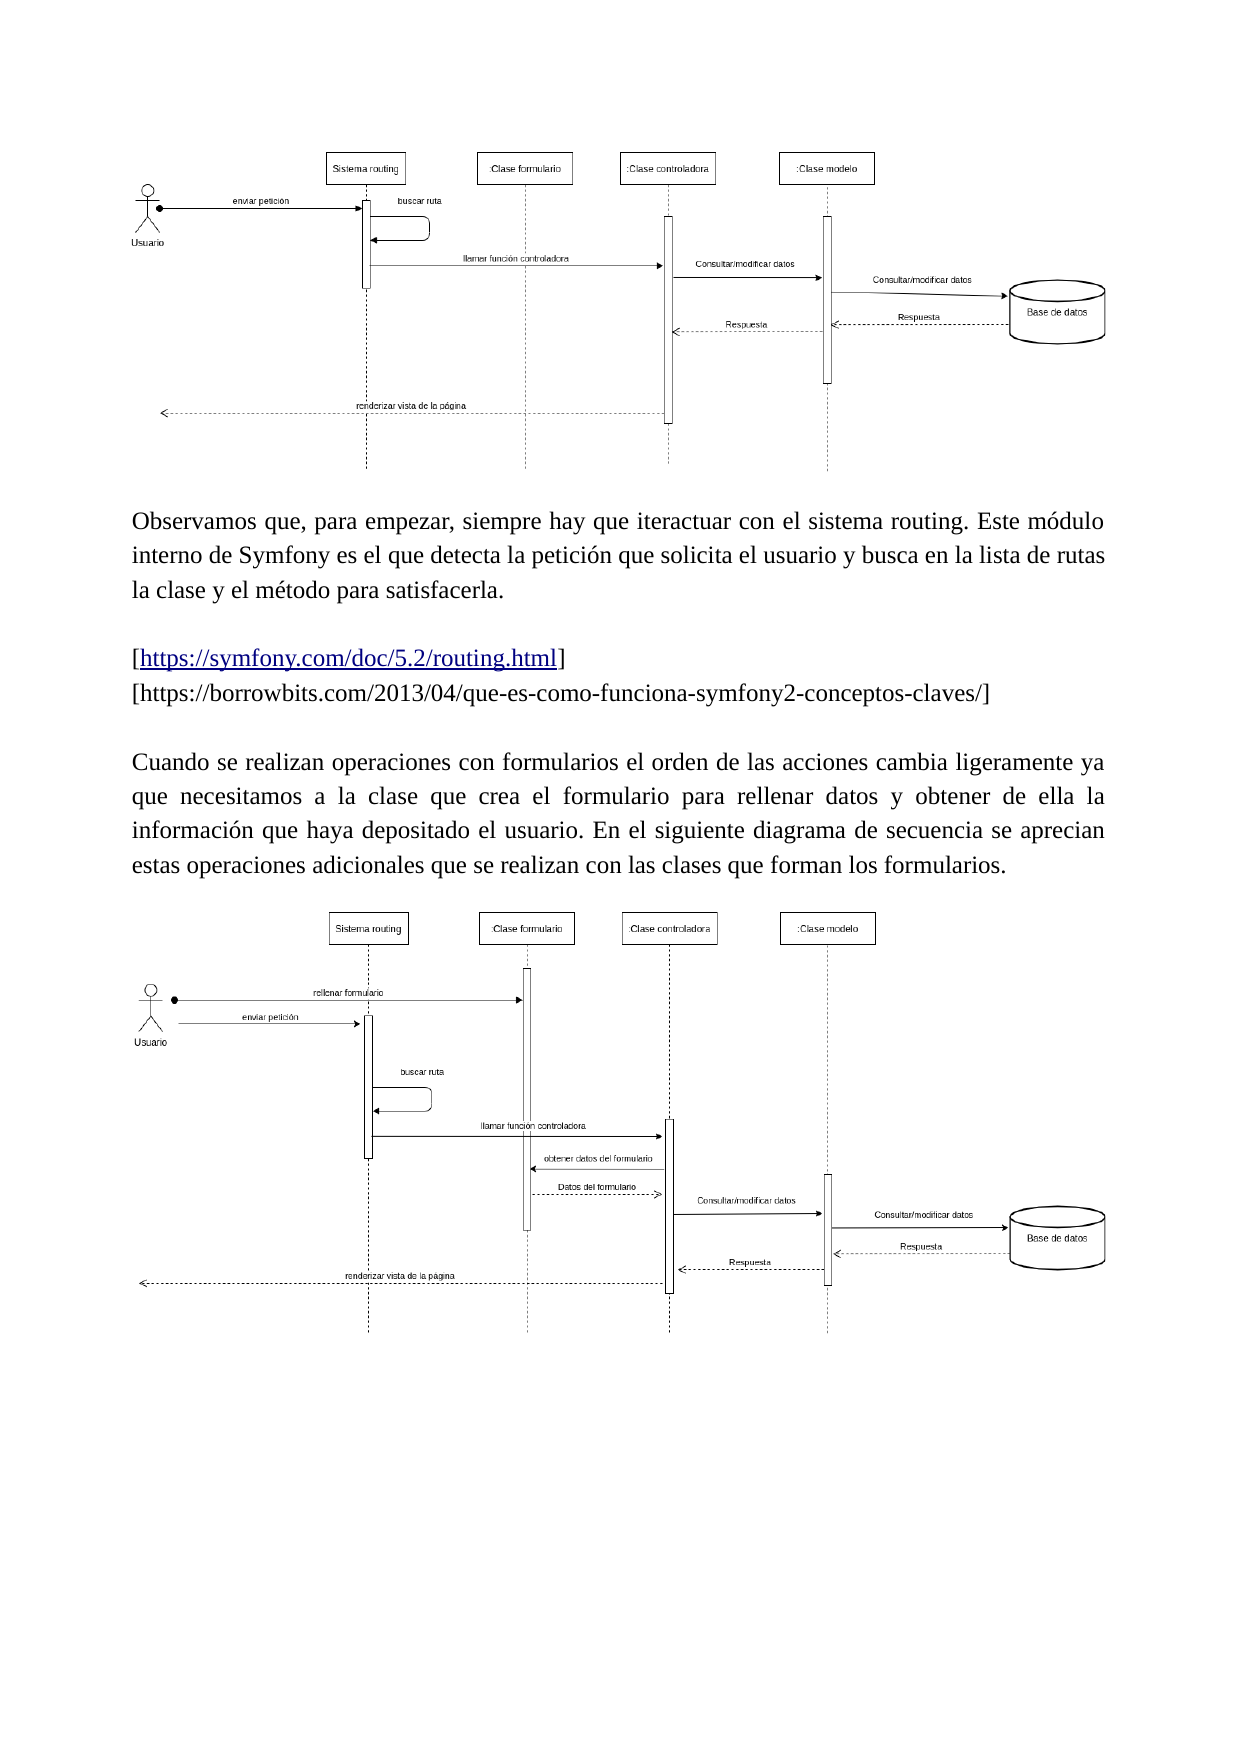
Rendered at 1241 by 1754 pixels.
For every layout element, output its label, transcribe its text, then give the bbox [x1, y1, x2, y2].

text Observamos que, para empezar, siempre hay que iteractuar con el sistema routing. Este módulo interno de Symfony es el que detecta la petición que solicita el usuario y busca en la lista de rutas la clase y el método para satisfacerla. [132, 500, 1106, 603]
picture [131, 152, 1106, 472]
text Cuando se realizan operaciones con formularios el orden de las acciones cambia ligeramente ya que necesitamos a la clase que crea el formulario para rellenar datos y obtener de ella la información que haya depositado el usuario. En el siguiente diagrama de secuencia se aprecian estas operaciones adicionales que se realizan con las clases que forman los formularios. [132, 741, 1106, 878]
picture [131, 912, 1106, 1334]
text [https://borrowbits.com/2013/04/que-es-como-funciona-symfony2-conceptos-claves/] [132, 672, 1106, 707]
text [https://symfony.com/doc/5.2/routing.html] [132, 638, 1106, 672]
